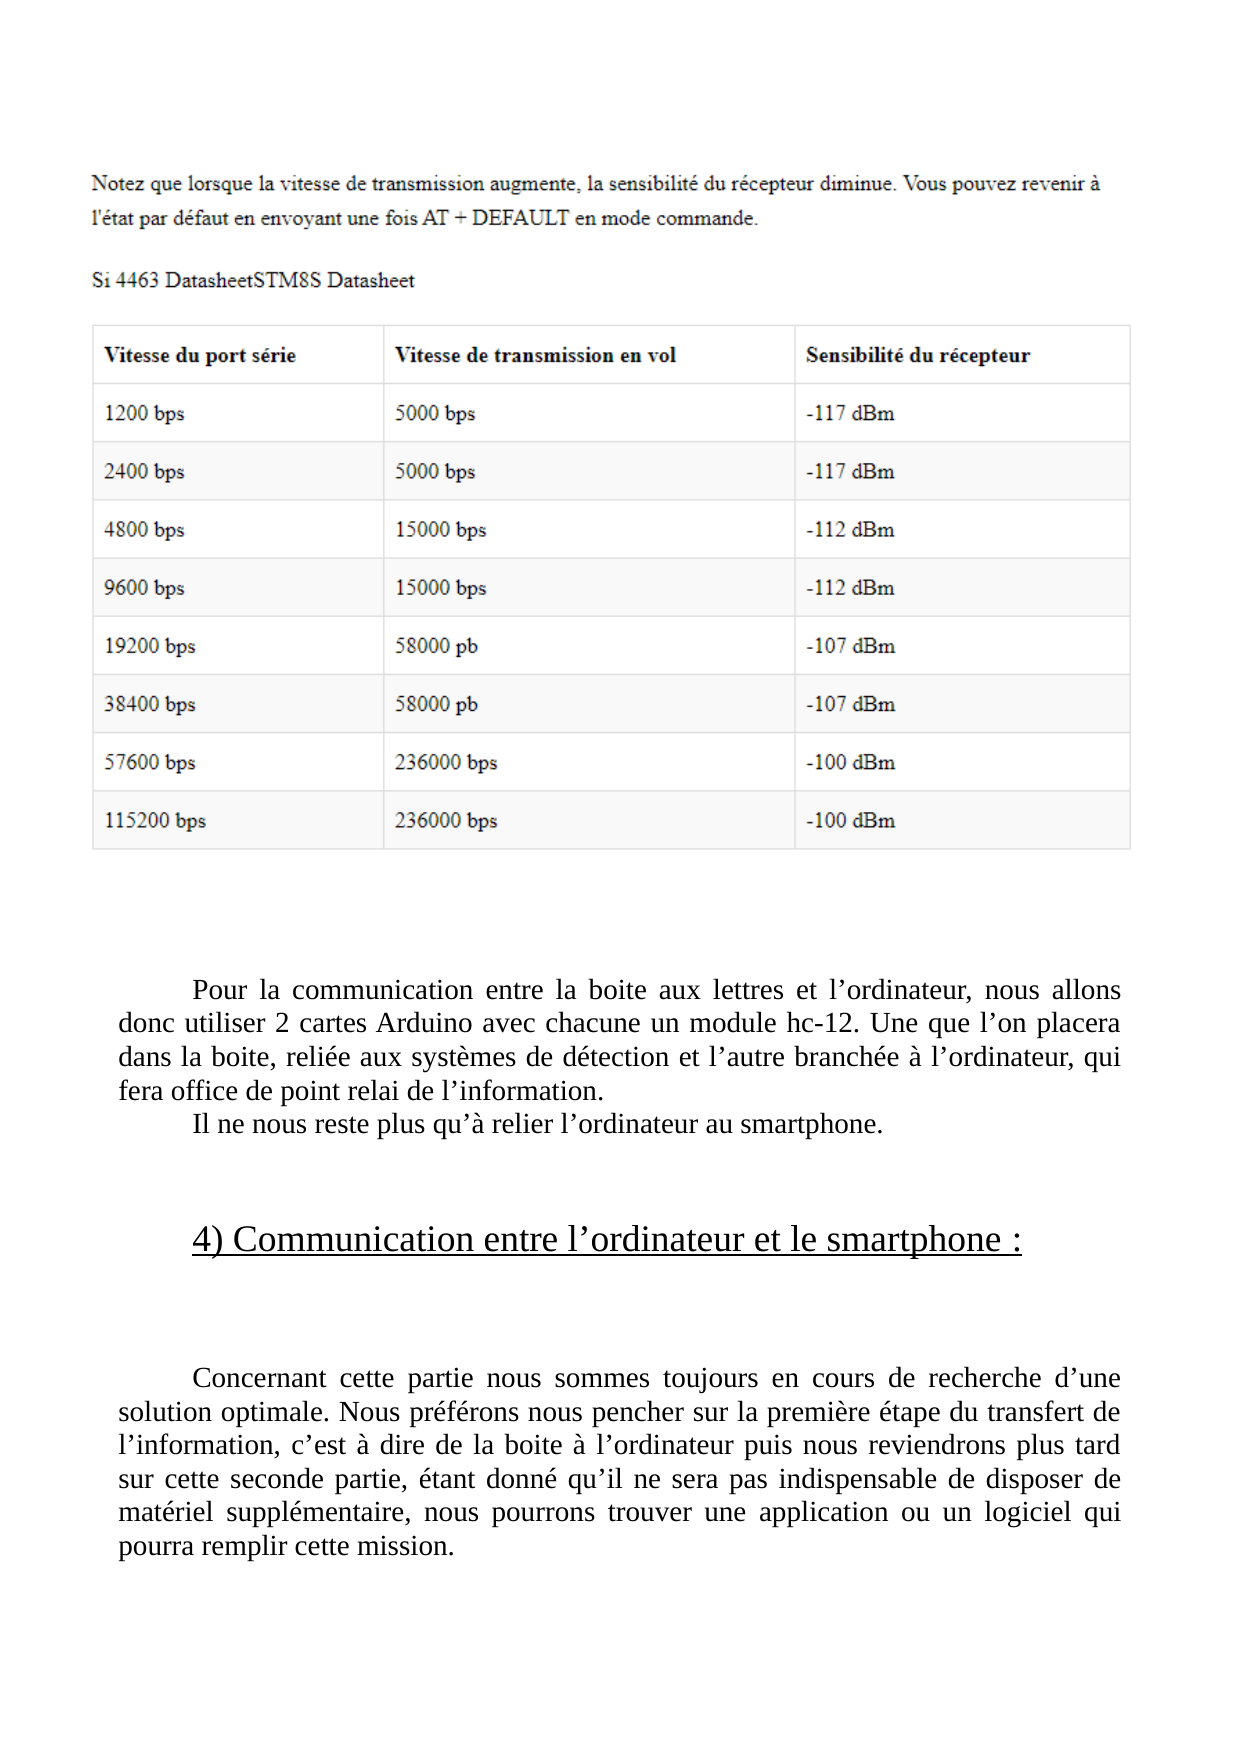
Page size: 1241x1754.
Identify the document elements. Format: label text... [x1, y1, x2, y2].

text Concernant cette partie nous sommes toujours en cours de recherche d’une solution optimale. Nous préférons nous pencher sur la première étape du transfert de l’information, c’est à dire de la boite à l’ordinateur puis nous reviendrons plus tard sur cette seconde partie, étant donné qu’il ne sera pas indispensable de disposer de matériel supplémentaire, nous pourrons trouver une application ou un logiciel qui pourra remplir cette mission. [118, 1360, 1122, 1561]
picture [81, 160, 1156, 872]
text Pour la communication entre la boite aux lettres et l’ordinateur, nous allons donc utiliser 2 cartes Arduino avec chacune un module hc-12. Une que l’on placera dans la boite, reliée aux systèmes de détection et l’autre branchée à l’ordinateur, qui fera office de point relai de l’information. [118, 972, 1122, 1106]
text 4) Communication entre l’ordinateur et le smartphone : [118, 1216, 1122, 1259]
text Il ne nous reste plus qu’à relier l’ordinateur au smartphone. [118, 1106, 1122, 1140]
